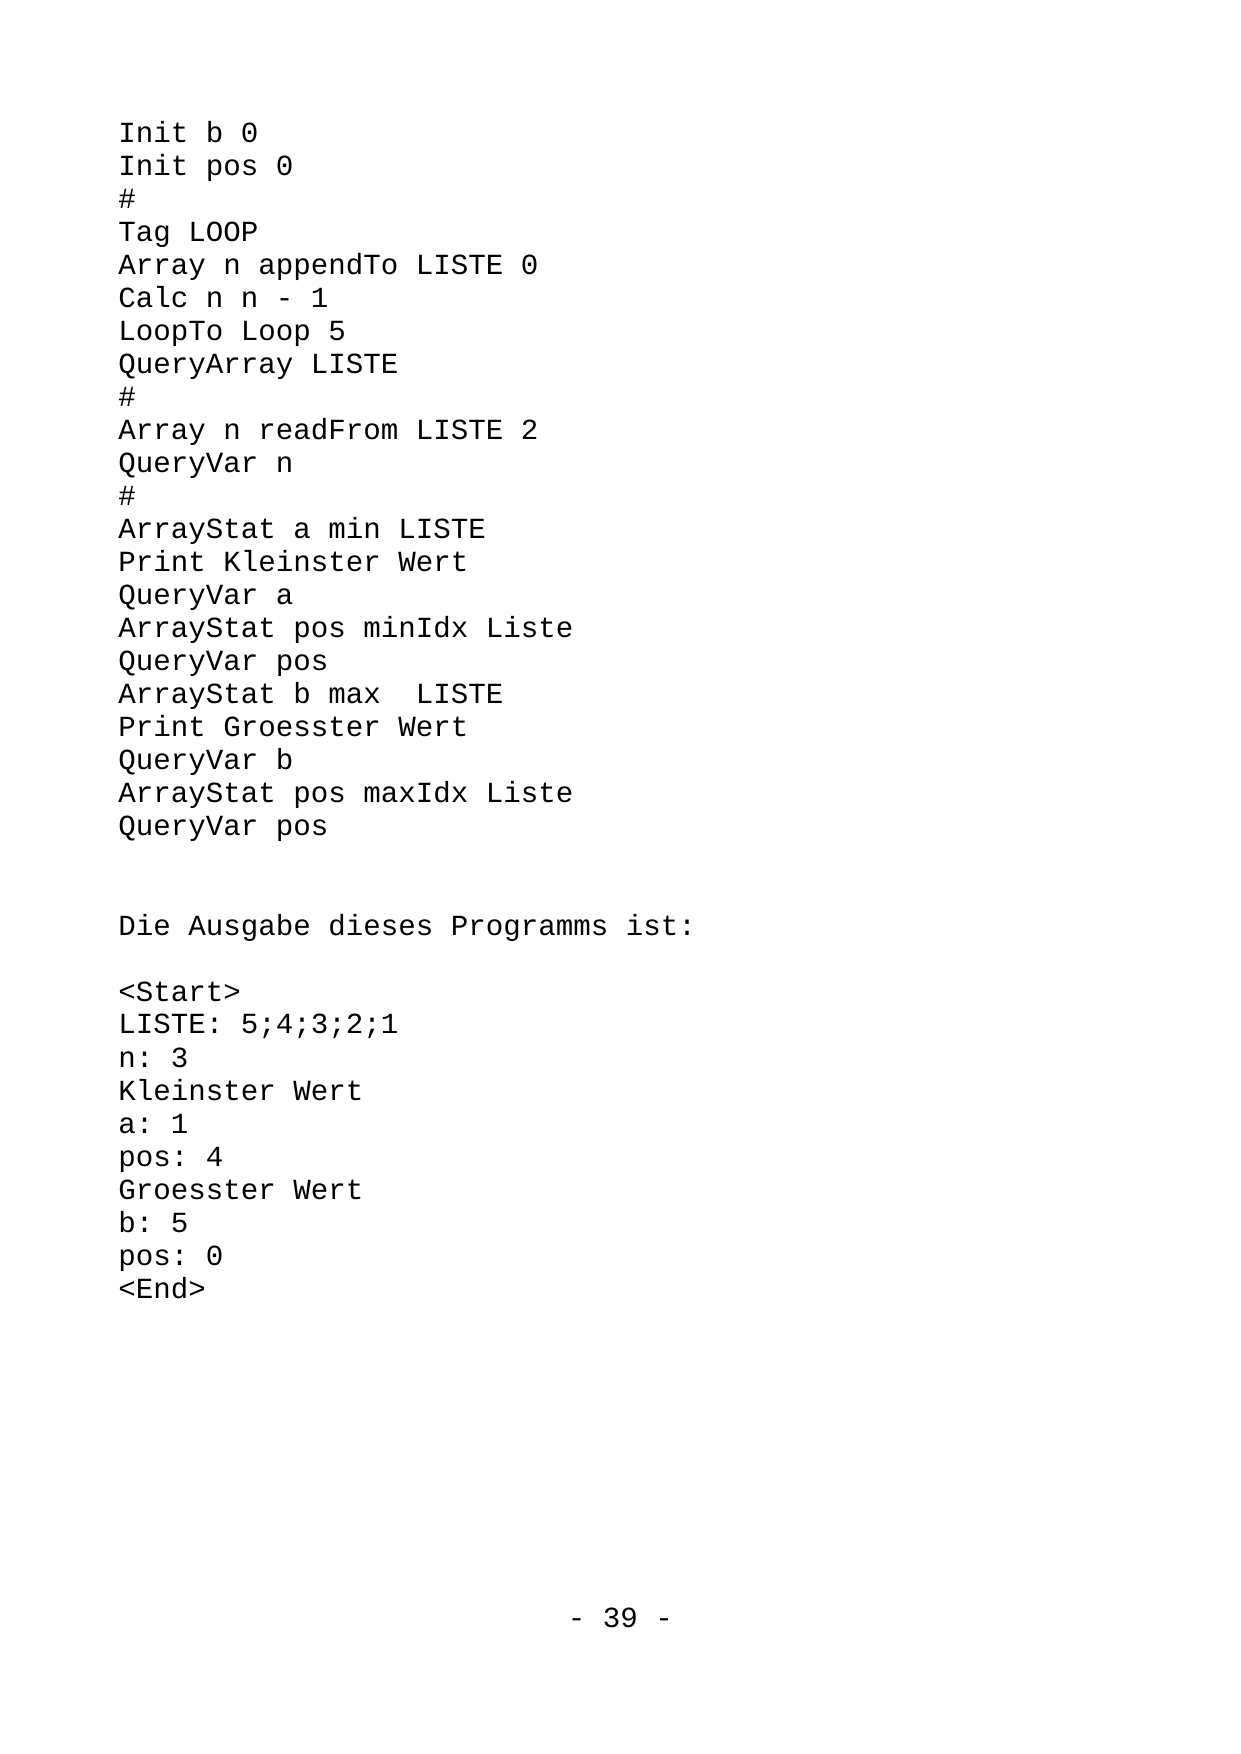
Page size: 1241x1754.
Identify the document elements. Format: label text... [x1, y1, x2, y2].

text Die Ausgabe dieses Programms ist: [118, 911, 1122, 944]
text # [118, 481, 1122, 514]
text b: 5 [118, 1208, 1122, 1241]
text # [118, 184, 1122, 217]
text Groesster Wert [118, 1175, 1122, 1208]
text n: 3 [118, 1043, 1122, 1076]
text Kleinster Wert [118, 1076, 1122, 1109]
text Tag LOOP [118, 217, 1122, 250]
text ArrayStat a min LISTE [118, 514, 1122, 547]
text QueryVar n [118, 448, 1122, 481]
text Calc n n - 1 [118, 283, 1122, 316]
text # [118, 382, 1122, 415]
text Init b 0 [118, 118, 1122, 151]
text a: 1 [118, 1109, 1122, 1142]
text QueryVar pos [118, 812, 1122, 844]
text Print Groesster Wert [118, 712, 1122, 746]
text QueryVar pos [118, 646, 1122, 679]
text <End> [118, 1274, 1122, 1307]
text Array n appendTo LISTE 0 [118, 250, 1122, 283]
text LISTE: 5;4;3;2;1 [118, 1010, 1122, 1043]
text Array n readFrom LISTE 2 [118, 415, 1122, 448]
text pos: 0 [118, 1241, 1122, 1274]
text Print Kleinster Wert [118, 547, 1122, 580]
text QueryVar a [118, 580, 1122, 613]
text ArrayStat pos maxIdx Liste [118, 778, 1122, 812]
text Init pos 0 [118, 151, 1122, 184]
text LoopTo Loop 5 [118, 316, 1122, 349]
text ArrayStat pos minIdx Liste [118, 613, 1122, 646]
text <Start> [118, 977, 1122, 1010]
text QueryArray LISTE [118, 349, 1122, 382]
text ArrayStat b max LISTE [118, 679, 1122, 712]
text pos: 4 [118, 1142, 1122, 1175]
text QueryVar b [118, 746, 1122, 778]
